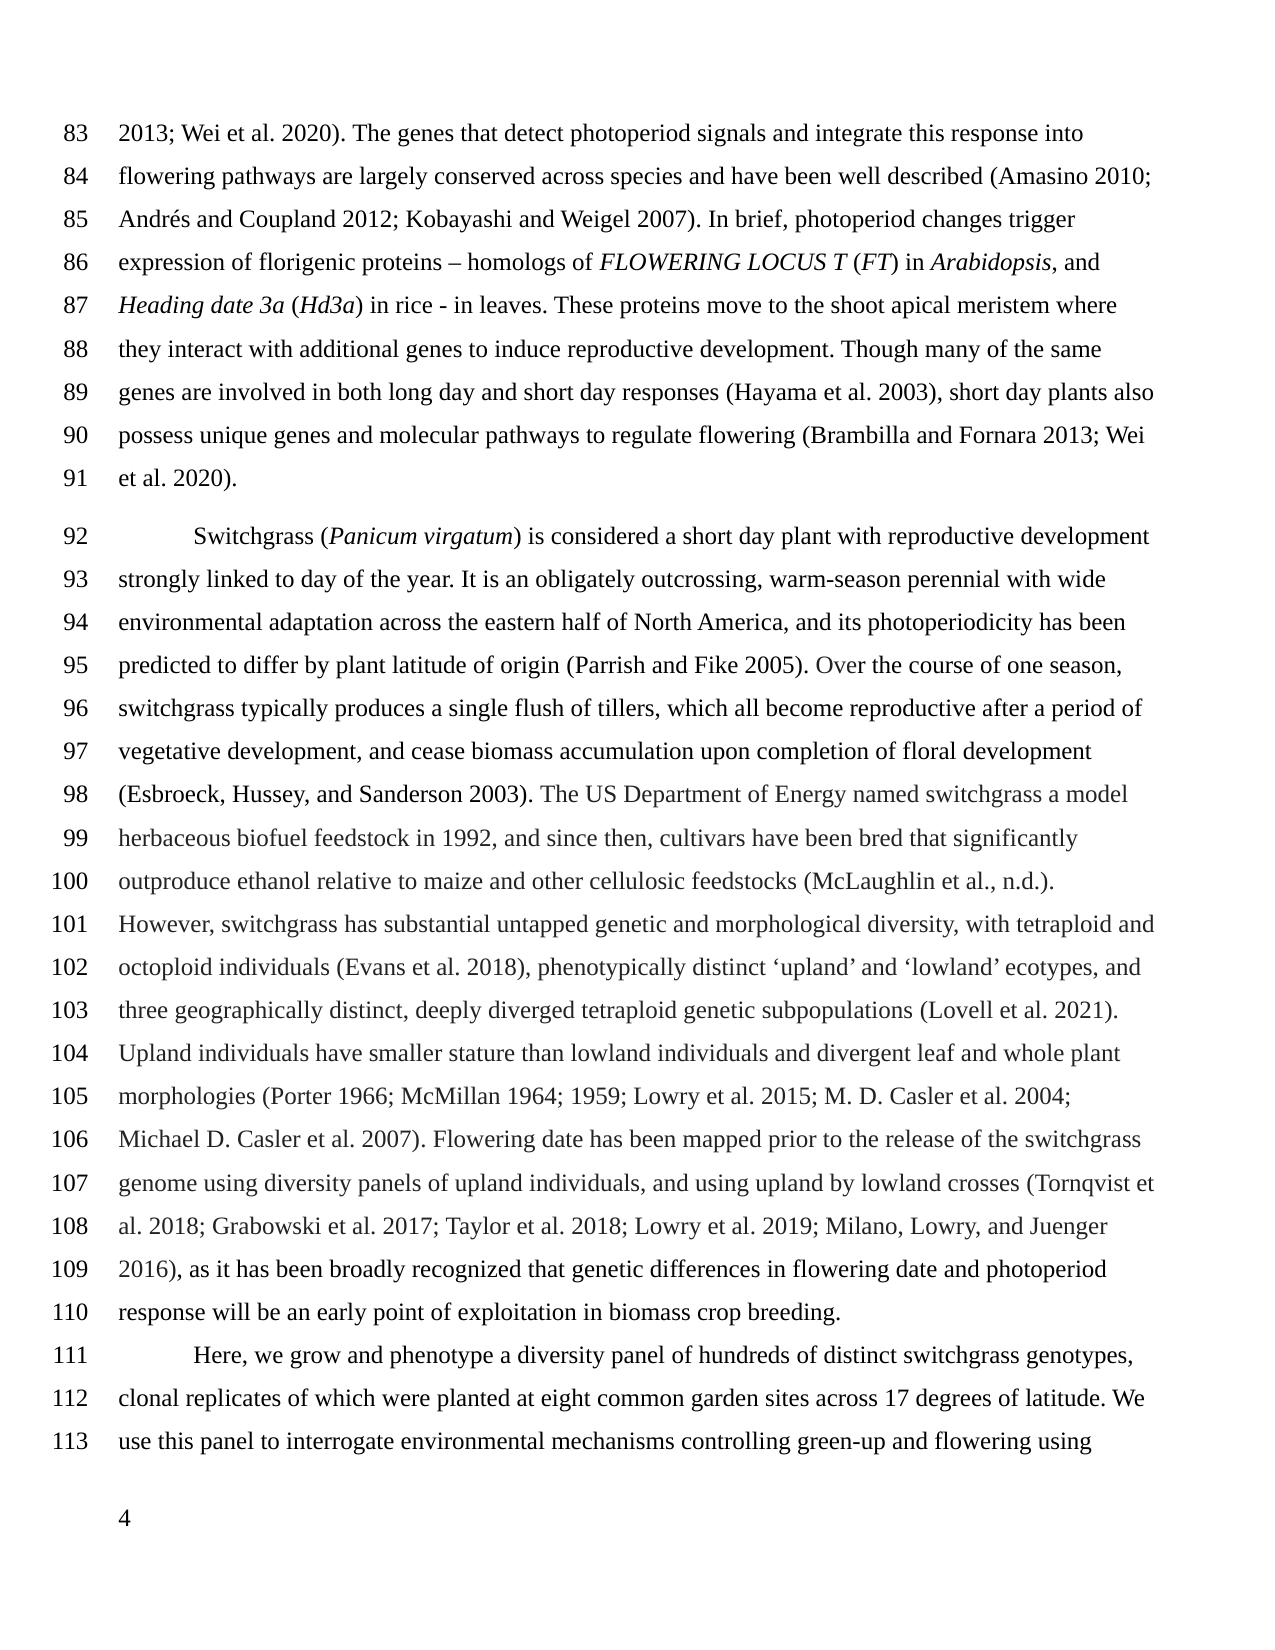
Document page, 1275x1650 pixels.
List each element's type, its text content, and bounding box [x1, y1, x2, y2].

text Here, we grow and phenotype a diversity panel of hundreds of distinct switchgrass genotypes, clonal replicates of which were planted at eight common garden sites across 17 degrees of latitude. We use this panel to interrogate environmental mechanisms controlling green-up and flowering using [118, 1340, 1157, 1455]
text Switchgrass (Panicum virgatum) is considered a short day plant with reproductive development strongly linked to day of the year. It is an obligately outcrossing, warm-season perennial with wide environmental adaptation across the eastern half of North America, and its photoperiodicity has been predicted to differ by plant latitude of origin (Parrish and Fike 2005). Over the course of one season, switchgrass typically produces a single flush of tillers, which all become reproductive after a period of vegetative development, and cease biomass accumulation upon completion of floral development (Esbroeck, Hussey, and Sanderson 2003). The US Department of Energy named switchgrass a model herbaceous biofuel feedstock in 1992, and since then, cultivars have been bred that significantly outproduce ethanol relative to maize and other cellulosic feedstocks (McLaughlin et al., n.d.). However, switchgrass has substantial untapped genetic and morphological diversity, with tetraploid and octoploid individuals (Evans et al. 2018), phenotypically distinct ‘upland’ and ‘lowland’ ecotypes, and three geographically distinct, deeply diverged tetraploid genetic subpopulations (Lovell et al. 2021). Upland individuals have smaller stature than lowland individuals and divergent leaf and whole plant morphologies (Porter 1966; McMillan 1964; 1959; Lowry et al. 2015; M. D. Casler et al. 2004; Michael D. Casler et al. 2007). Flowering date has been mapped prior to the release of the switchgrass genome using diversity panels of upland individuals, and using upland by lowland crosses (Tornqvist et al. 2018; Grabowski et al. 2017; Taylor et al. 2018; Lowry et al. 2019; Milano, Lowry, and Juenger 2016), as it has been broadly recognized that genetic differences in flowering date and photoperiod response will be an early point of exploitation in biomass crop breeding. [118, 521, 1157, 1326]
text 2013; Wei et al. 2020). The genes that detect photoperiod signals and integrate this response into flowering pathways are largely conserved across species and have been well described (Amasino 2010; Andrés and Coupland 2012; Kobayashi and Weigel 2007). In brief, photoperiod changes trigger expression of florigenic proteins – homologs of FLOWERING LOCUS T (FT) in Arabidopsis, and Heading date 3a (Hd3a) in rice - in leaves. These proteins move to the shoot apical meristem where they interact with additional genes to induce reproductive development. Though many of the same genes are involved in both long day and short day responses (Hayama et al. 2003), short day plants also possess unique genes and molecular pathways to regulate flowering (Brambilla and Fornara 2013; Wei et al. 2020). [118, 118, 1157, 492]
